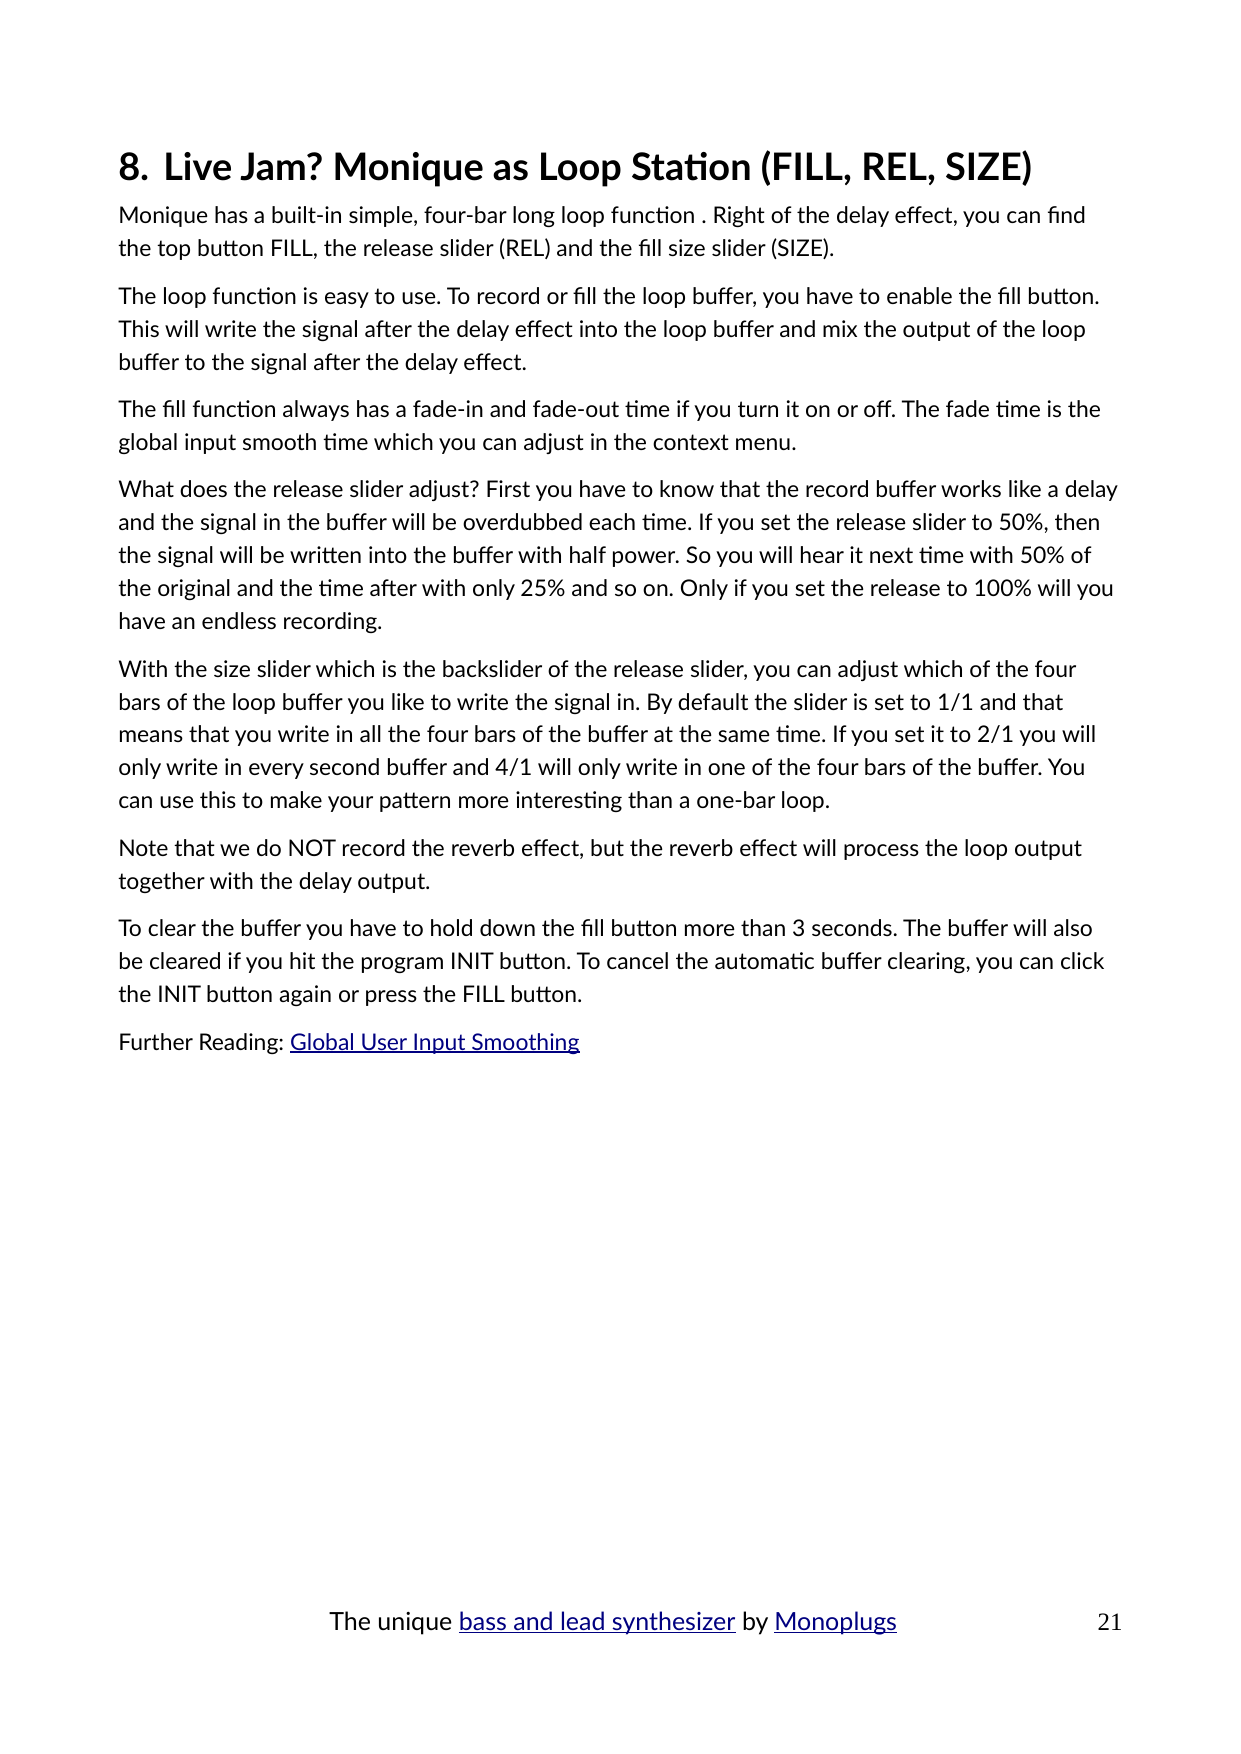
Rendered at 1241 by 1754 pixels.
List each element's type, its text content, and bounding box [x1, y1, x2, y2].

text Monique has a built-in simple, four-bar long loop function . Right of the delay effect, you can find the top button FILL, the release slider (REL) and the fill size slider (SIZE). [118, 201, 1122, 262]
text Further Reading: Global User Input Smoothing [118, 1027, 1122, 1055]
text The loop function is easy to use. To record or fill the loop buffer, you have to enable the fill button. This will write the signal after the delay effect into the loop buffer and mix the output of the loop buffer to the signal after the delay effect. [118, 282, 1122, 375]
text Note that we do NOT record the reverb effect, but the reverb effect will process the loop output together with the delay output. [118, 834, 1122, 894]
text The fill function always has a fade-in and fade-out time if you turn it on or off. The fade time is the global input smooth time which you can adjust in the context menu. [118, 395, 1122, 455]
subtitle Live Jam? Monique as Loop Station (FILL, REL, SIZE) [118, 143, 1122, 189]
text What does the release slider adjust? First you have to know that the record buffer works like a delay and the signal in the buffer will be overdubbed each time. If you set the release slider to 50%, then the signal will be written into the buffer with half power. So you will hear it next time with 50% of the original and the time after with only 25% and so on. Only if you set the release to 100% will you have an endless recording. [118, 475, 1122, 634]
text With the size slider which is the backslider of the release slider, you can adjust which of the four bars of the loop buffer you like to write the signal in. By default the slider is set to 1/1 and that means that you write in all the four bars of the buffer at the same time. If you set it to 2/1 you will only write in every second buffer and 4/1 will only write in one of the four bars of the buffer. You can use this to make your pattern more interesting than a one-bar loop. [118, 654, 1122, 814]
text To clear the buffer you have to hold down the fill button more than 3 seconds. The buffer will also be cleared if you hit the program INIT button. To cancel the automatic buffer clearing, you can click the INIT button again or press the FILL button. [118, 914, 1122, 1007]
